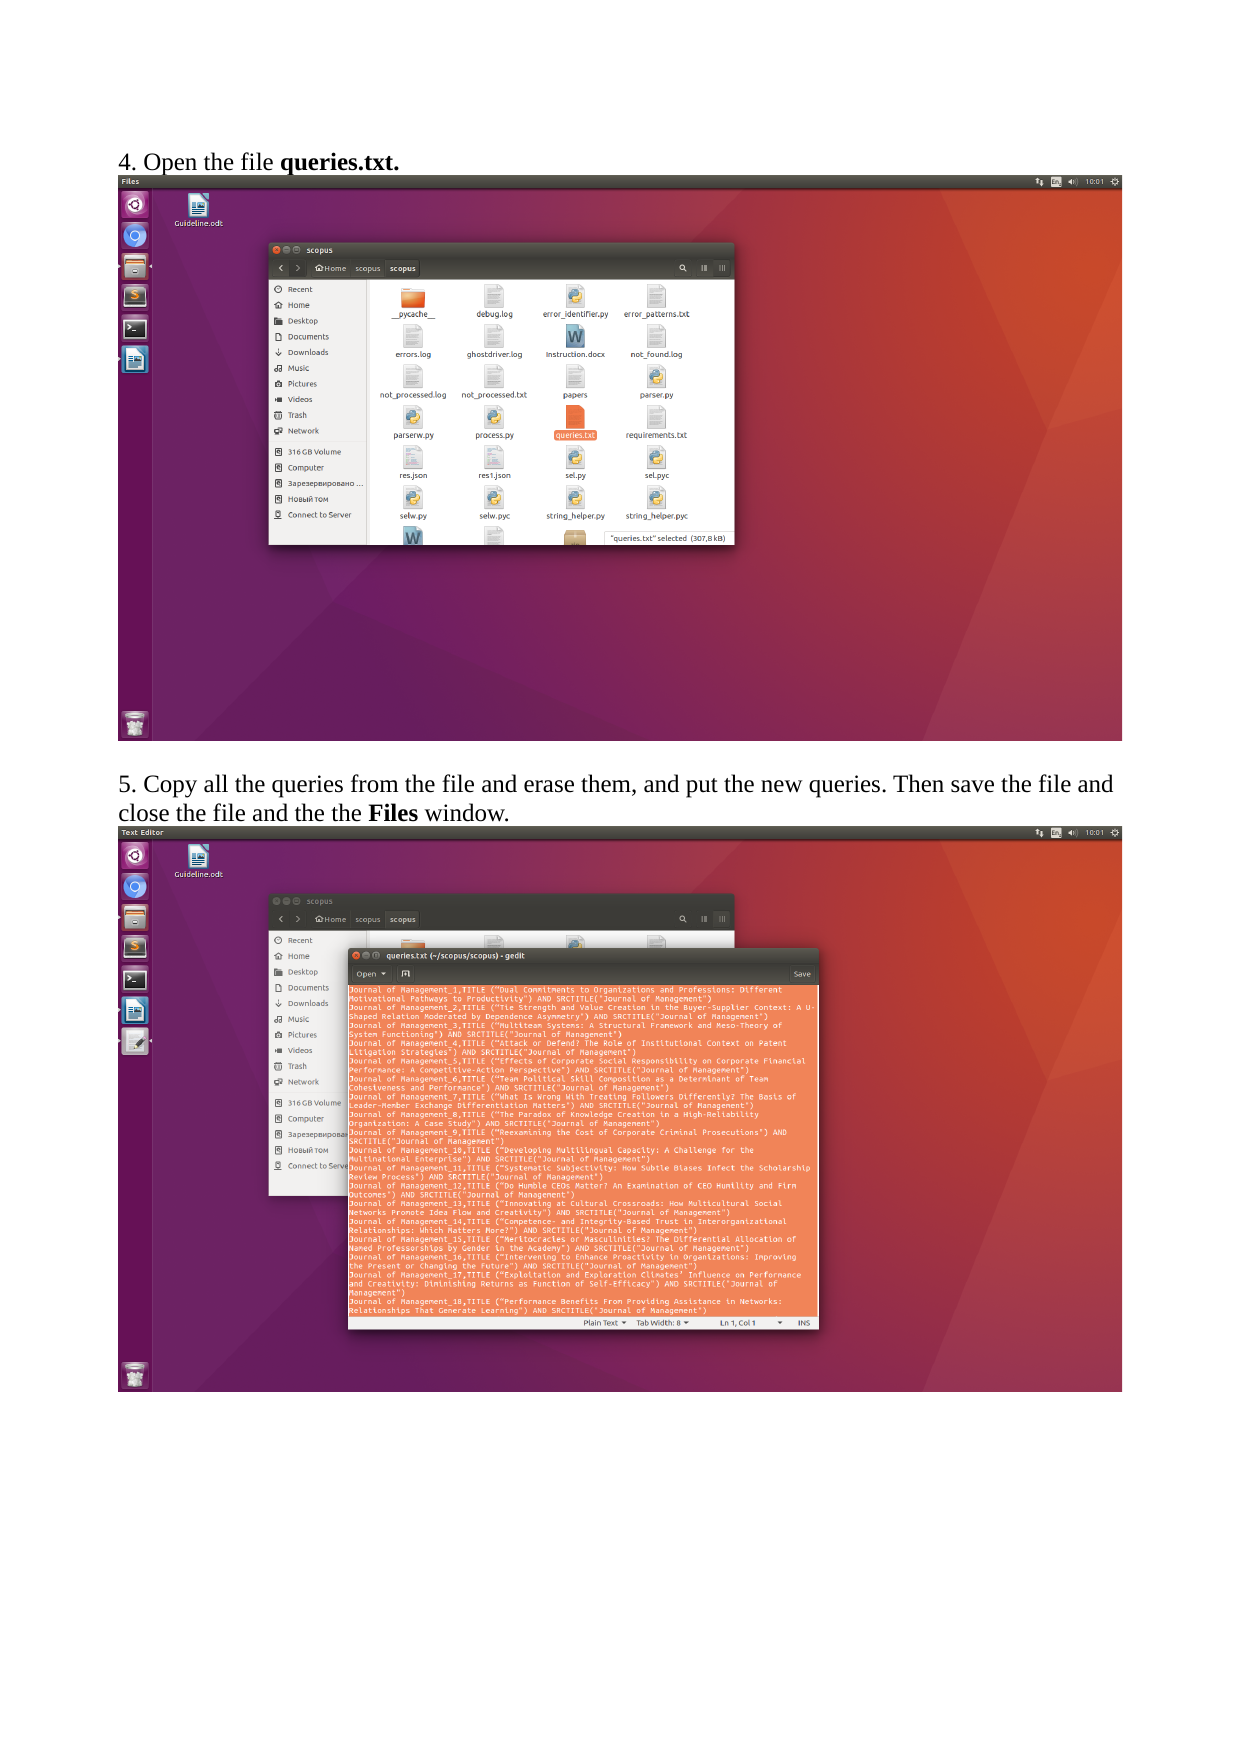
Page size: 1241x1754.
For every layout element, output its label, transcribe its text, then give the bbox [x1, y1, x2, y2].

text 5. Copy all the queries from the file and erase them, and put the new queries. Then save the file and close the file and the the Files window. [118, 769, 1122, 826]
picture [118, 175, 1123, 741]
text 4. Open the file queries.txt. [118, 147, 1122, 175]
picture [118, 826, 1123, 1392]
